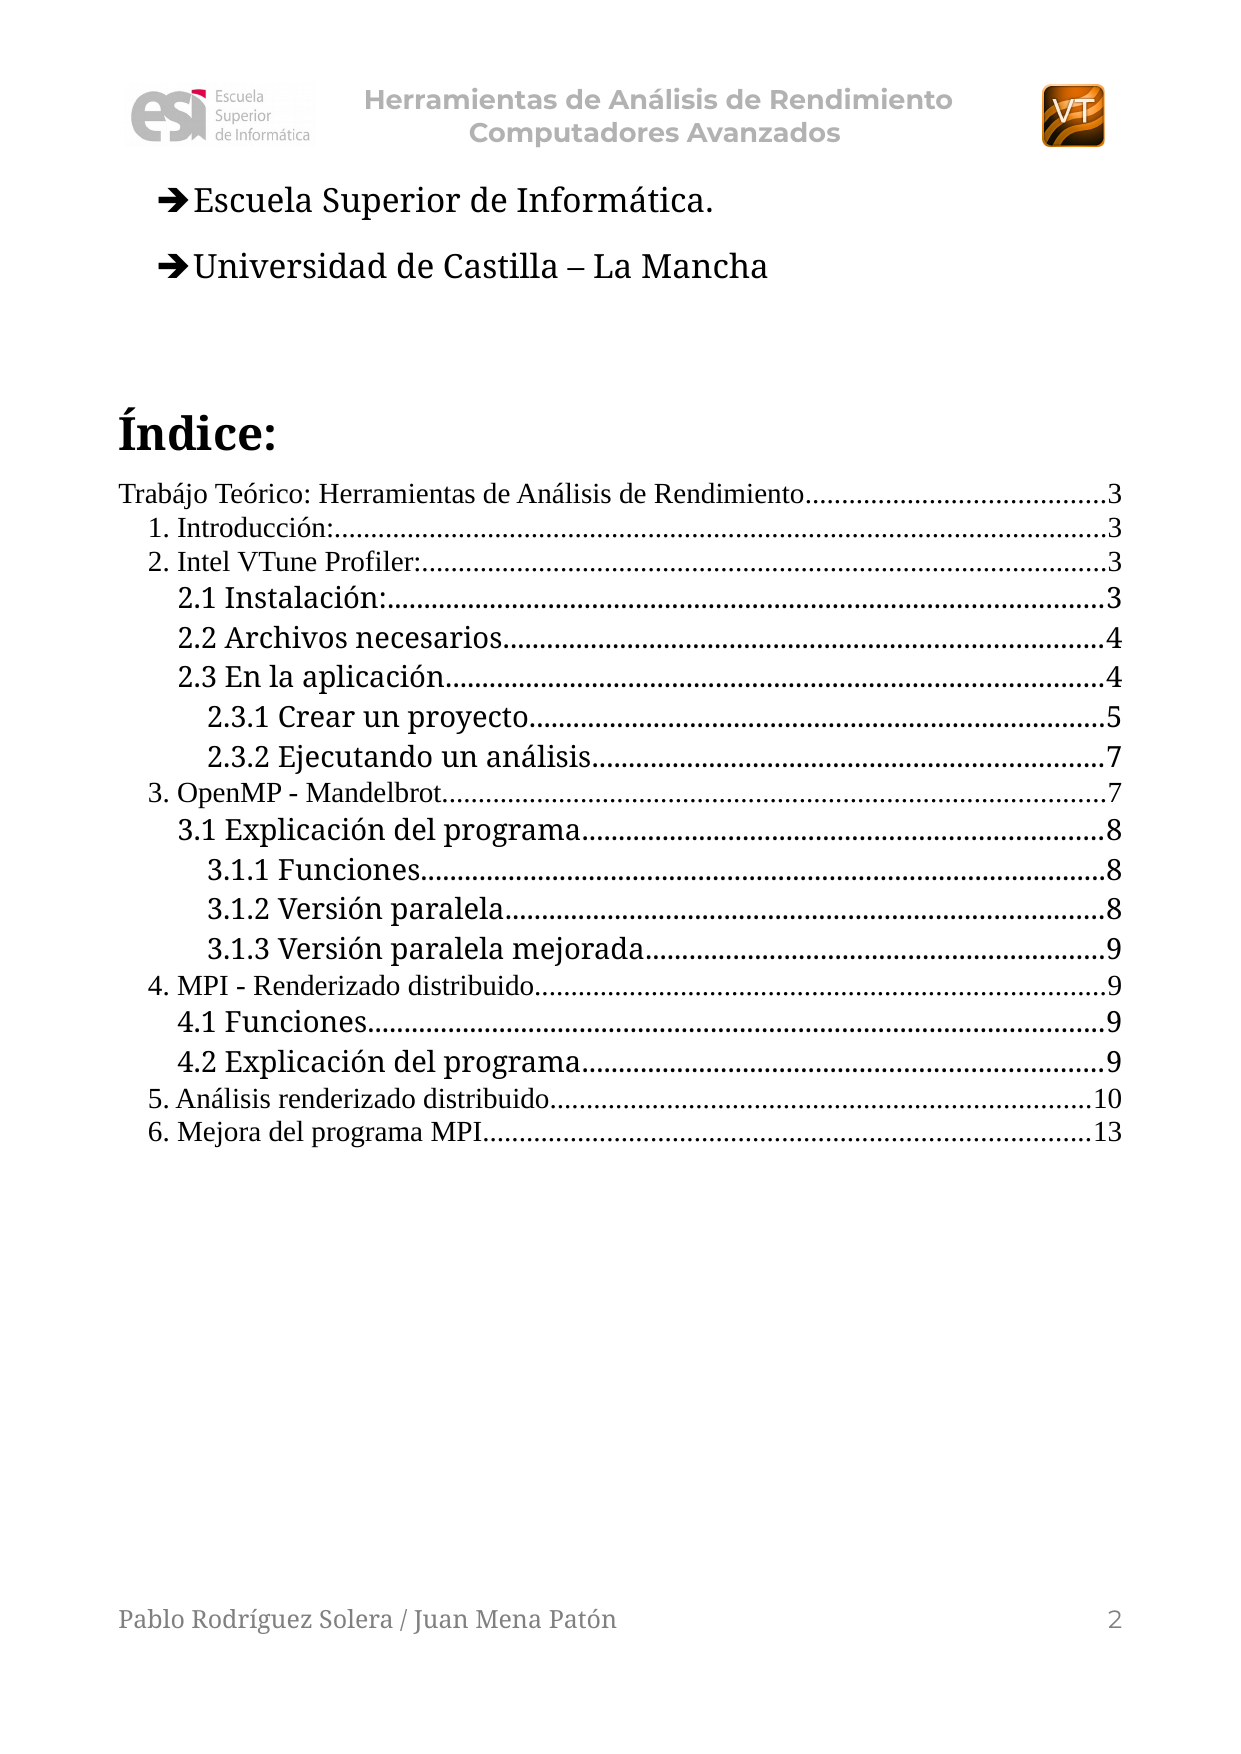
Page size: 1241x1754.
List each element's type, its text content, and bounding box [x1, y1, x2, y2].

text 4.2 Explicación del programa 9 [177, 1041, 1122, 1081]
text 2.3 En la aplicación 4 [177, 657, 1122, 696]
picture [124, 82, 315, 147]
subtitle Índice: [118, 402, 1122, 464]
text 3.1 Explicación del programa 8 [177, 809, 1122, 849]
text 4. MPI - Renderizado distribuido 9 [148, 968, 1122, 1001]
list Universidad de Castilla – La Mancha [156, 243, 1122, 288]
text 2.1 Instalación: 3 [177, 577, 1122, 617]
text 3.1.1 Funciones 8 [207, 849, 1122, 888]
text Trabájo Teórico: Herramientas de Análisis de Rendimiento 3 [118, 477, 1122, 510]
text 3.1.2 Versión paralela 8 [207, 888, 1122, 928]
text 2.2 Archivos necesarios 4 [177, 617, 1122, 657]
text 3. OpenMP - Mandelbrot 7 [148, 776, 1122, 809]
picture [1042, 84, 1105, 147]
text 5. Análisis renderizado distribuido 10 [148, 1081, 1122, 1114]
text 6. Mejora del programa MPI 13 [148, 1114, 1122, 1148]
text 4.1 Funciones 9 [177, 1001, 1122, 1041]
text 1. Introducción: 3 [148, 510, 1122, 544]
text 2.3.2 Ejecutando un análisis 7 [207, 736, 1122, 776]
text 2. Intel VTune Profiler: 3 [148, 544, 1122, 577]
text 3.1.3 Versión paralela mejorada 9 [207, 928, 1122, 968]
list Escuela Superior de Informática. [156, 176, 1122, 222]
text 2.3.1 Crear un proyecto 5 [207, 696, 1122, 736]
